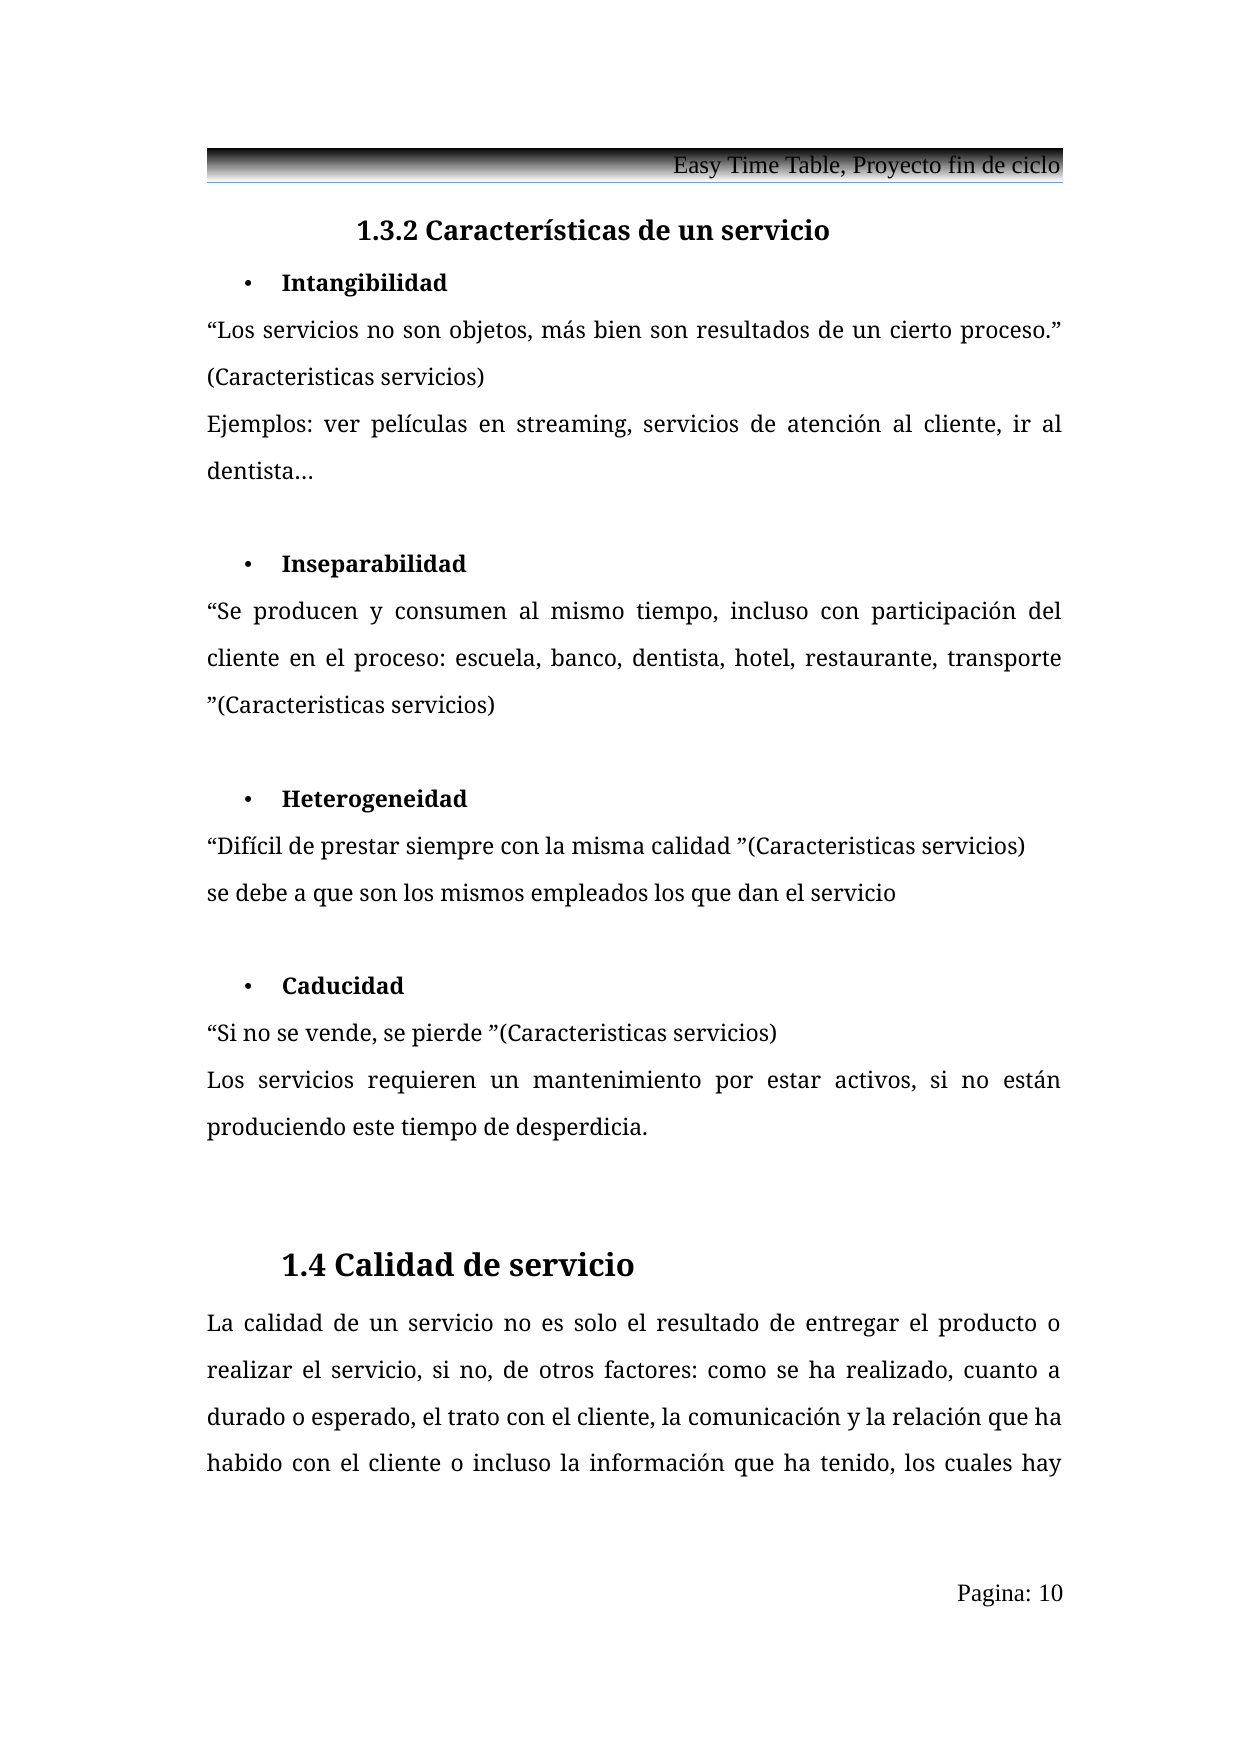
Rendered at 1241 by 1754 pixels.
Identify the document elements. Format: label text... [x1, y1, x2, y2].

text “Si no se vende, se pierde ”(Caracteristicas servicios) [207, 1017, 1063, 1048]
list Inseparabilidad [244, 548, 1063, 579]
text “Se producen y consumen al mismo tiempo, incluso con participación del cliente en el proceso: escuela, banco, dentista, hotel, restaurante, transporte ”(Caracteristicas servicios) [207, 595, 1063, 720]
text se debe a que son los mismos empleados los que dan el servicio [207, 876, 1063, 908]
list Heterogeneidad [244, 783, 1063, 814]
list Intangibilidad [244, 267, 1063, 298]
text Ejemplos: ver películas en streaming, servicios de atención al cliente, ir al dentista… [207, 408, 1063, 486]
text La calidad de un servicio no es solo el resultado de entregar el producto o realizar el servicio, si no, de otros factores: como se ha realizado, cuanto a durado o esperado, el trato con el cliente, la comunicación y la relación que ha habido con el cliente o incluso la información que ha tenido, los cuales hay [207, 1307, 1063, 1478]
text “Difícil de prestar siempre con la misma calidad ”(Caracteristicas servicios) [207, 829, 1063, 861]
text Los servicios requieren un mantenimiento por estar activos, si no están produciendo este tiempo de desperdicia. [207, 1064, 1063, 1142]
text “Los servicios no son objetos, más bien son resultados de un cierto proceso.” (Caracteristicas servicios) [207, 314, 1063, 392]
text 1.4 Calidad de servicio [207, 1243, 1063, 1285]
text 1.3.2 Características de un servicio [207, 212, 1063, 249]
list Caducidad [244, 970, 1063, 1001]
